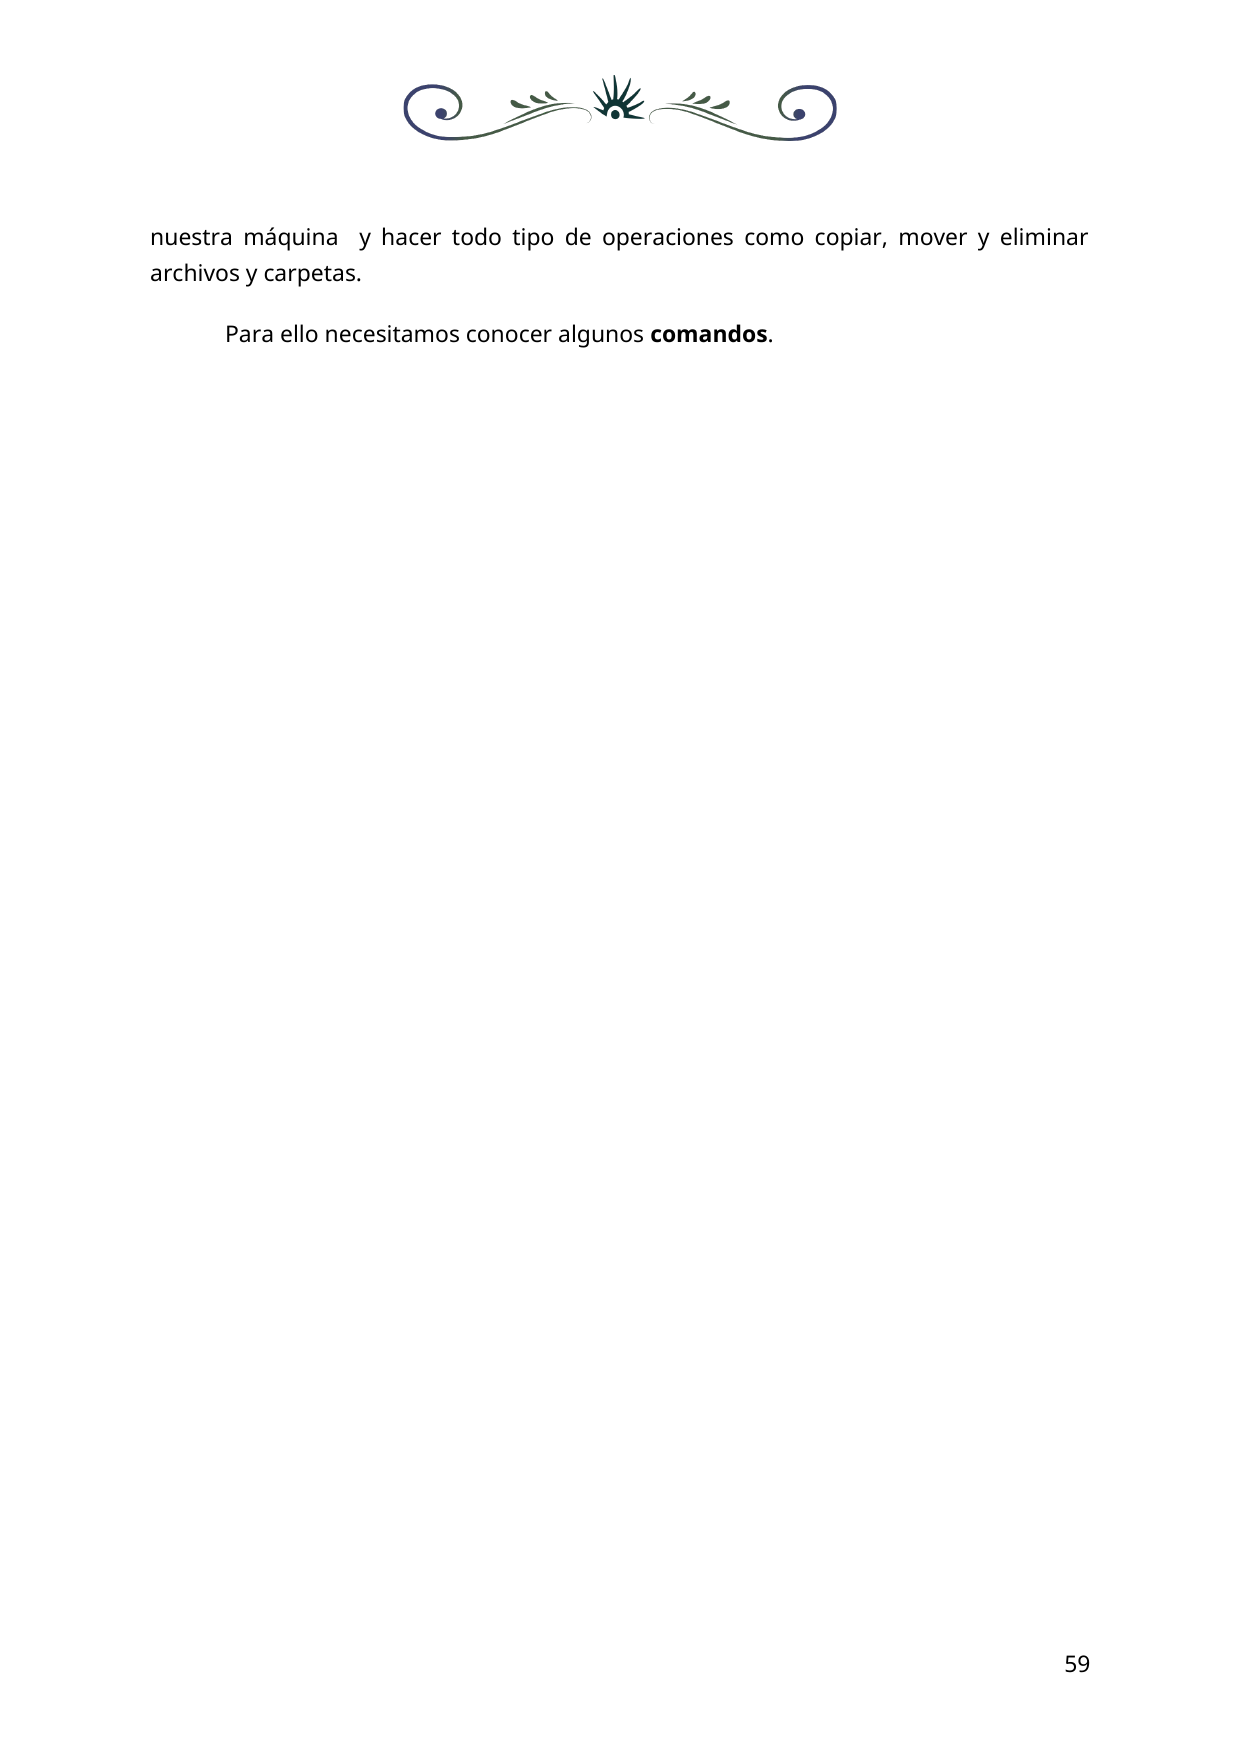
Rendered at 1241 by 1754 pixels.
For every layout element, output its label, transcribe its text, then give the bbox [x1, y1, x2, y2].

text nuestra máquina y hacer todo tipo de operaciones como copiar, mover y eliminar archivos y carpetas. [150, 221, 1090, 288]
picture [403, 75, 837, 141]
text Para ello necesitamos conocer algunos comandos. [150, 318, 1090, 349]
